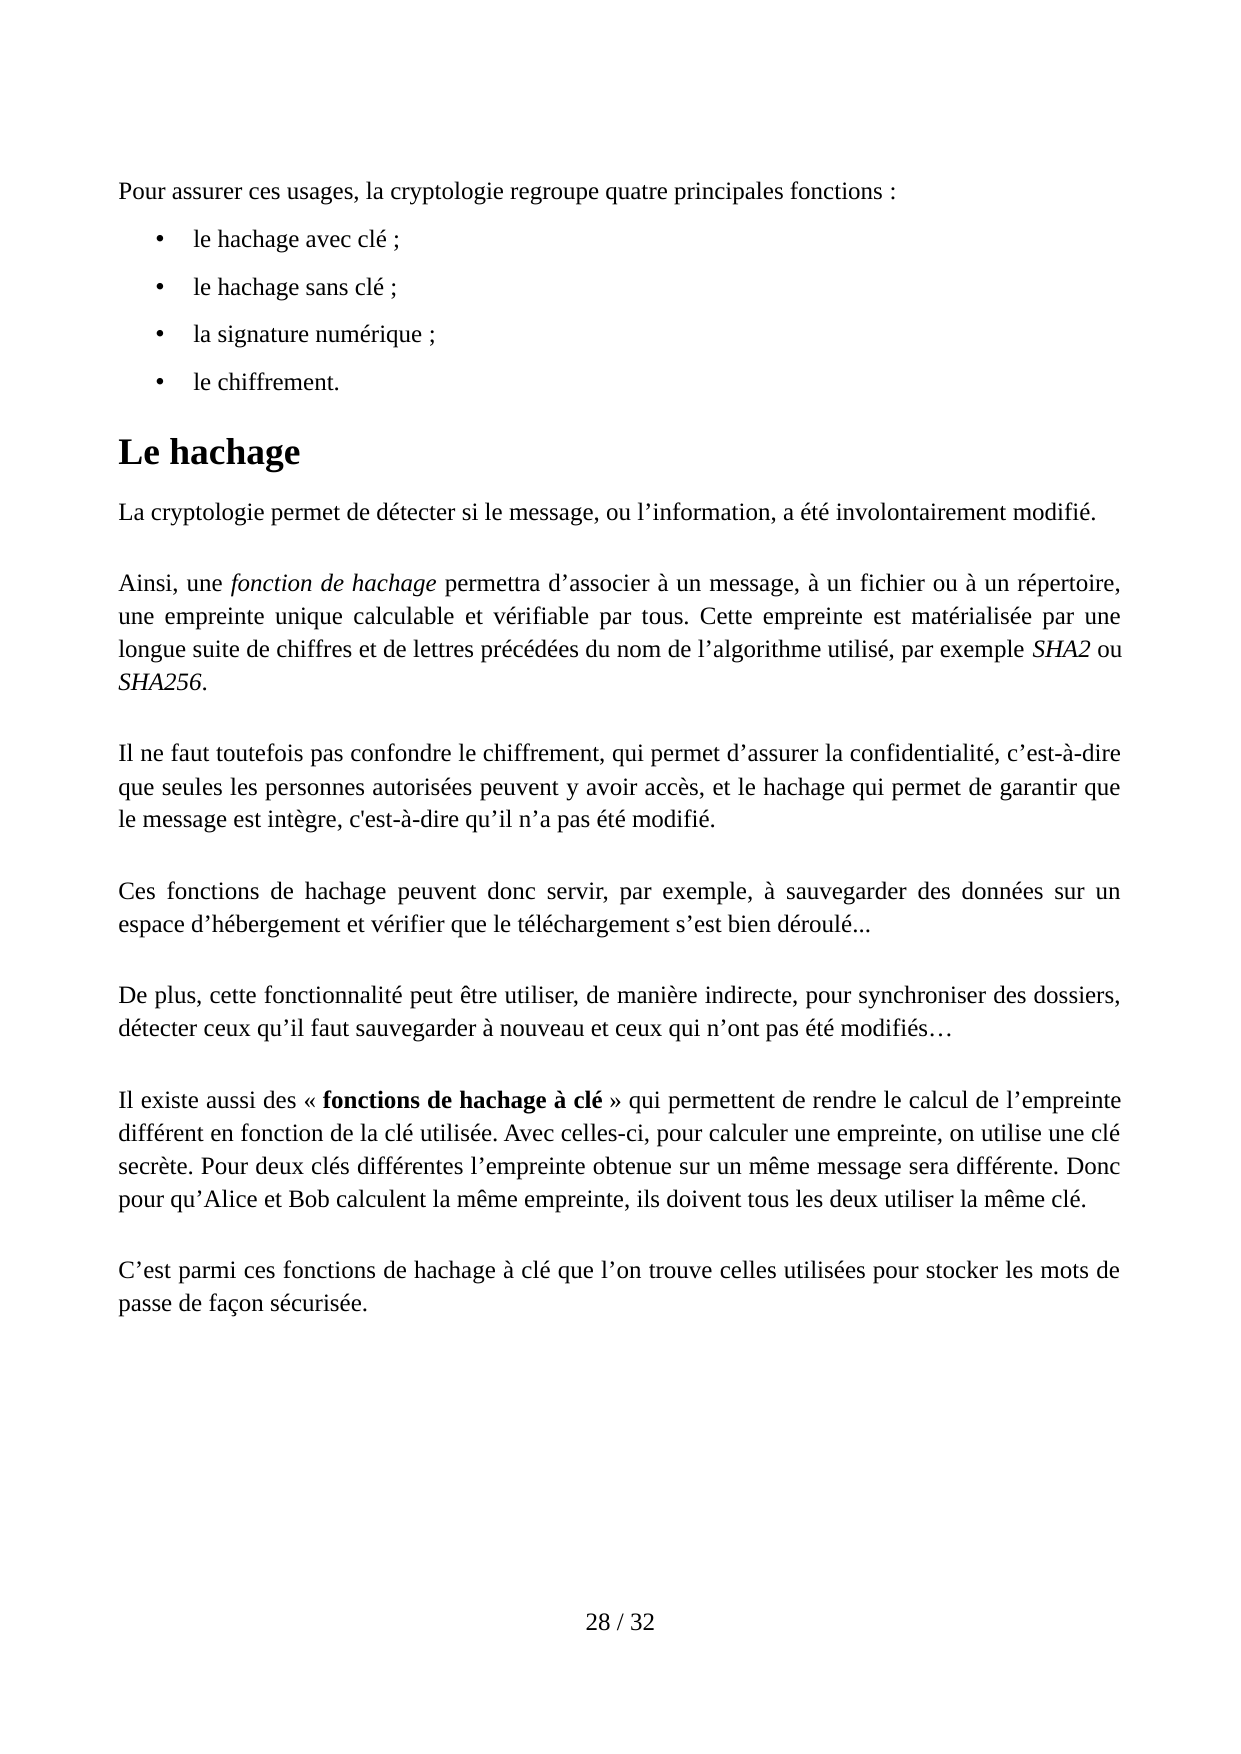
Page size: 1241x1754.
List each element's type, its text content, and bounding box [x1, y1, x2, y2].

list la signature numérique ; [156, 319, 1122, 348]
subtitle Le hachage [118, 429, 1122, 472]
text Pour assurer ces usages, la cryptologie regroupe quatre principales fonctions : [118, 176, 1122, 205]
text Il ne faut toutefois pas confondre le chiffrement, qui permet d’assurer la confidentialité, c’est-à-dire que seules les personnes autorisées peuvent y avoir accès, et le hachage qui permet de garantir que le message est intègre, c'est-à-dire qu’il n’a pas été modifié. [118, 738, 1122, 833]
text Ainsi, une fonction de hachage permettra d’associer à un message, à un fichier ou à un répertoire, une empreinte unique calculable et vérifiable par tous. Cette empreinte est matérialisée par une longue suite de chiffres et de lettres précédées du nom de l’algorithme utilisé, par exemple SHA2 ou SHA256. [118, 568, 1122, 696]
list le hachage avec clé ; [156, 224, 1122, 253]
text Ces fonctions de hachage peuvent donc servir, par exemple, à sauvegarder des données sur un espace d’hébergement et vérifier que le téléchargement s’est bien déroulé... [118, 876, 1122, 938]
list le chiffrement. [156, 367, 1122, 396]
text Il existe aussi des « fonctions de hachage à clé » qui permettent de rendre le calcul de l’empreinte différent en fonction de la clé utilisée. Avec celles-ci, pour calculer une empreinte, on utilise une clé secrète. Pour deux clés différentes l’empreinte obtenue sur un même message sera différente. Donc pour qu’Alice et Bob calculent la même empreinte, ils doivent tous les deux utiliser la même clé. [118, 1085, 1122, 1212]
text La cryptologie permet de détecter si le message, ou l’information, a été involontairement modifié. [118, 497, 1122, 526]
list le hachage sans clé ; [156, 272, 1122, 300]
text De plus, cette fonctionnalité peut être utiliser, de manière indirecte, pour synchroniser des dossiers, détecter ceux qu’il faut sauvegarder à nouveau et ceux qui n’ont pas été modifiés… [118, 980, 1122, 1042]
text C’est parmi ces fonctions de hachage à clé que l’on trouve celles utilisées pour stocker les mots de passe de façon sécurisée. [118, 1255, 1122, 1317]
